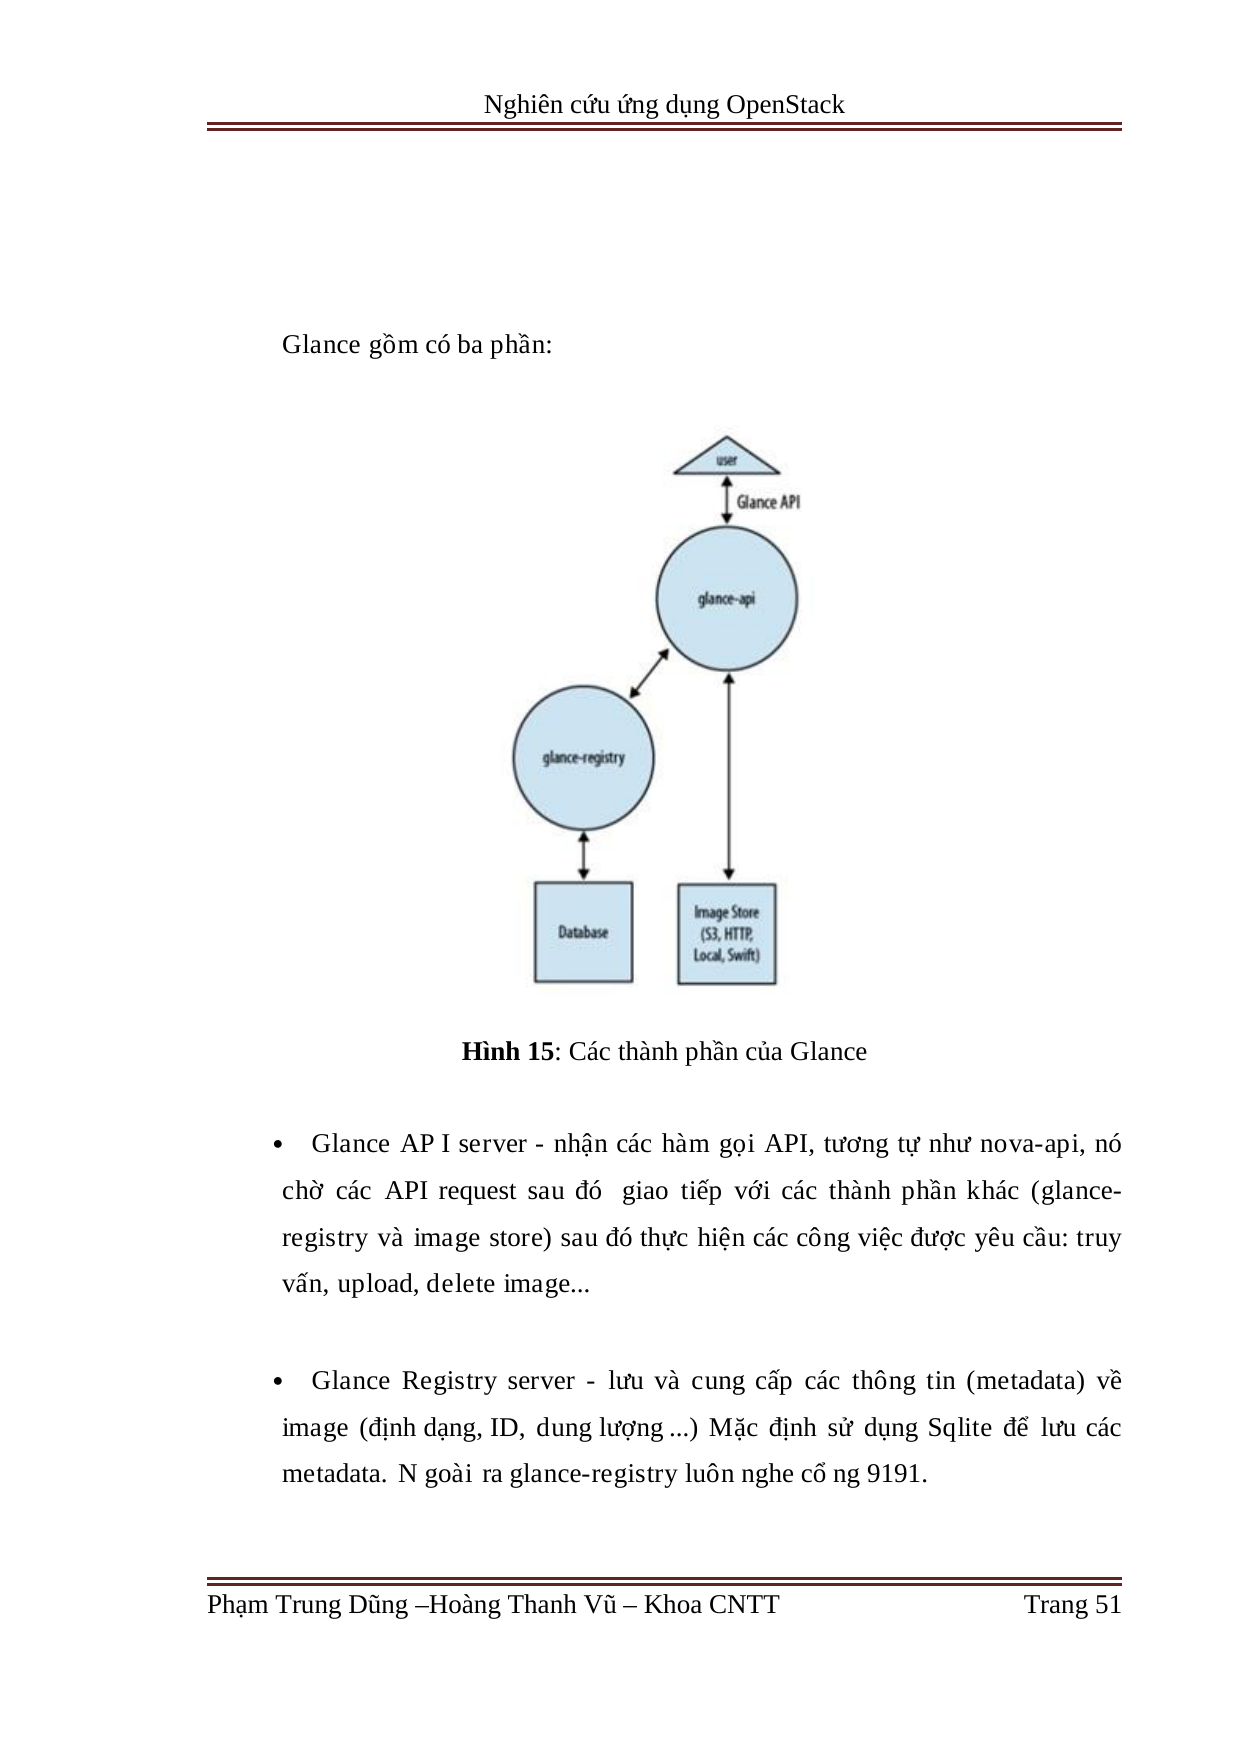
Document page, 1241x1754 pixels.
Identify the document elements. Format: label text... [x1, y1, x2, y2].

list Glance AP I server - nhận các hàm gọi API, tương tự như nova-api, nó chờ các API request sau đó giao tiếp với các thành phần khác (glance-registry và image store) sau đó thực hiện các công việc được yêu cầu: truy vấn, upload, delete image... [244, 1128, 1122, 1299]
text Hình 15: Các thành phần của Glance [207, 1035, 1122, 1066]
list Glance Registry server - lưu và cung cấp các thông tin (metadata) về image (định dạng, ID, dung lượng ...) Mặc định sử dụng Sqlite để lưu các metadata. N goài ra glance-registry luôn nghe cổ ng 9191. [244, 1364, 1122, 1489]
text Glance gồm có ba phần: [207, 328, 1122, 359]
